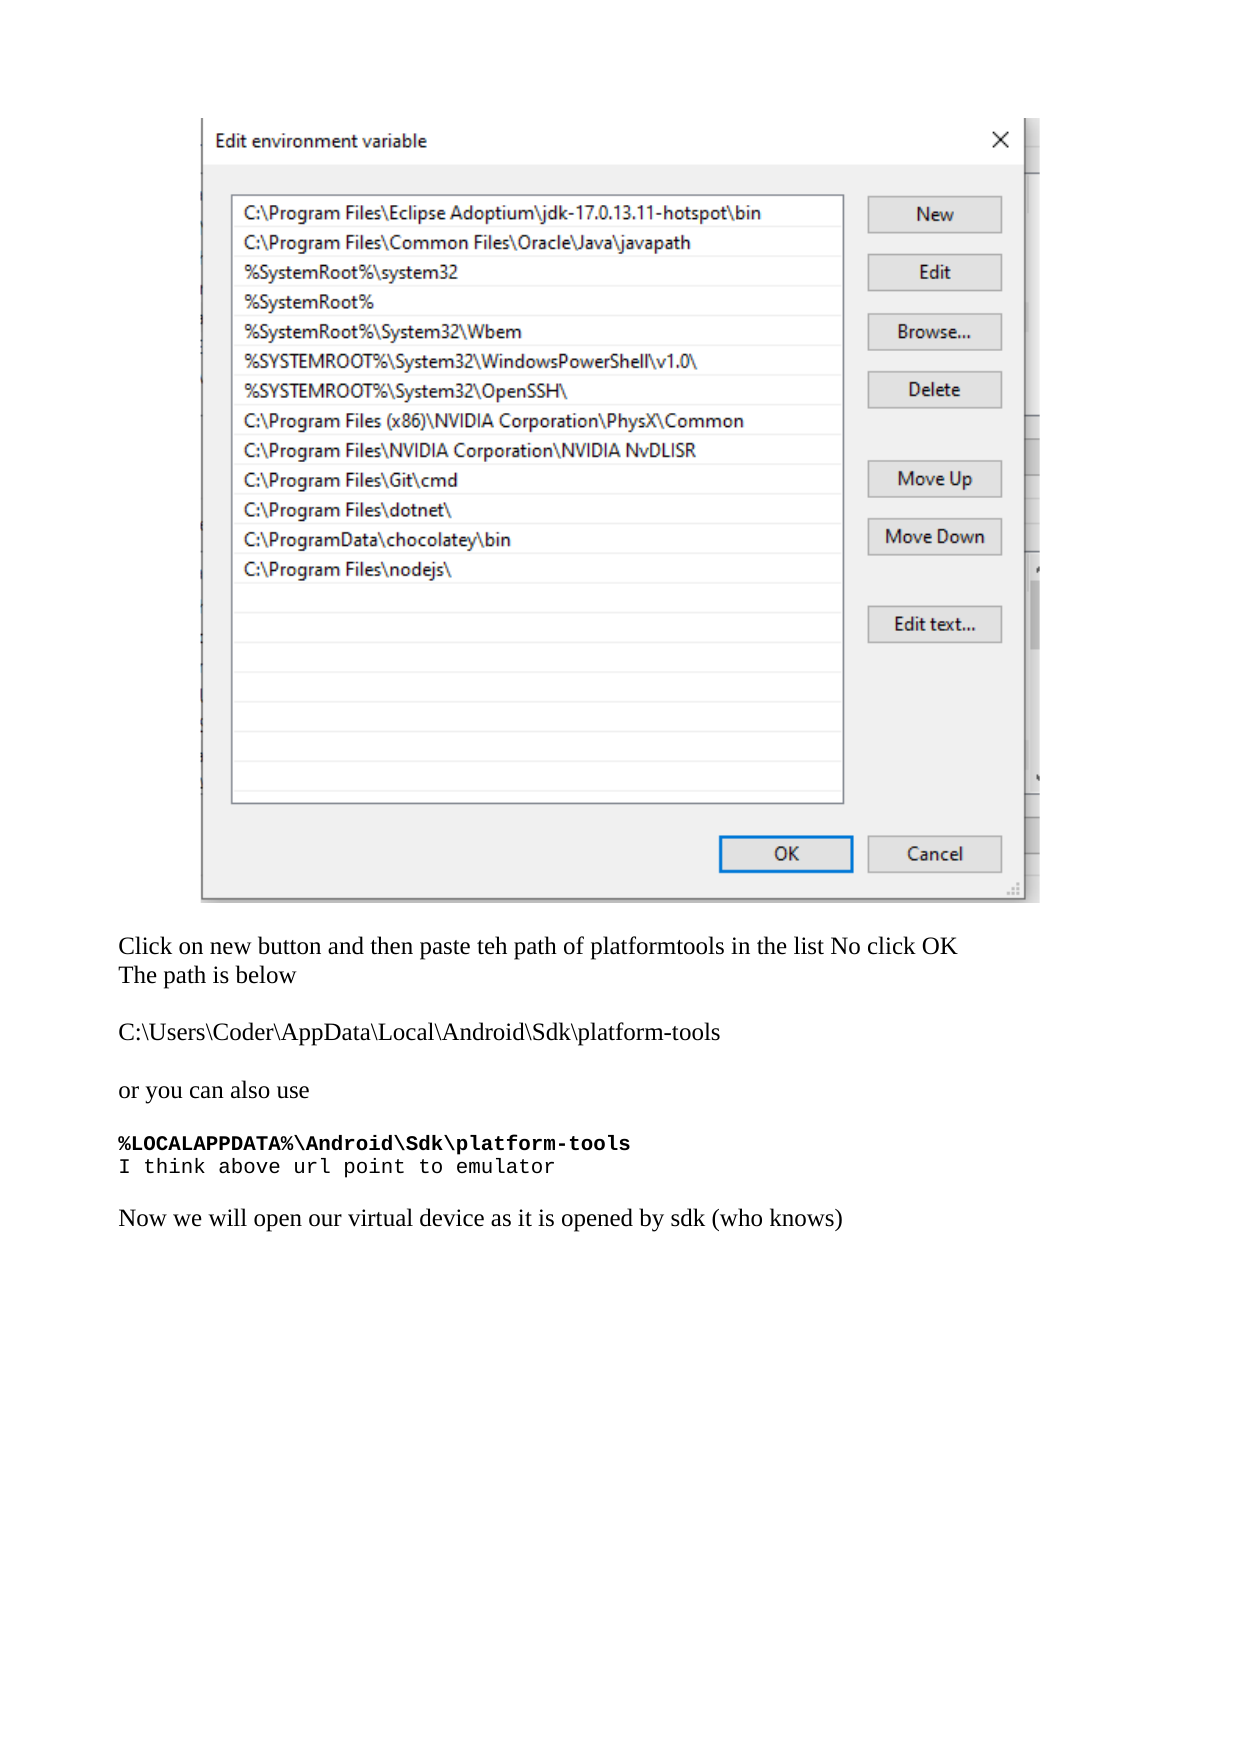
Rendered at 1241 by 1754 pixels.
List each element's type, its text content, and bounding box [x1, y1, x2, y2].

text Now we will open our virtual device as it is opened by sdk (who knows) [118, 1203, 1122, 1232]
picture [200, 118, 1040, 903]
text %LOCALAPPDATA%\Android\Sdk\platform-tools [118, 1132, 1122, 1156]
text or you can also use [118, 1075, 1122, 1104]
text Click on new button and then paste teh path of platformtools in the list No click OK [118, 931, 1122, 960]
text C:\Users\Coder\AppData\Local\Android\Sdk\platform-tools [118, 1017, 1122, 1046]
text I think above url point to emulator [118, 1156, 1122, 1180]
text The path is below [118, 960, 1122, 989]
